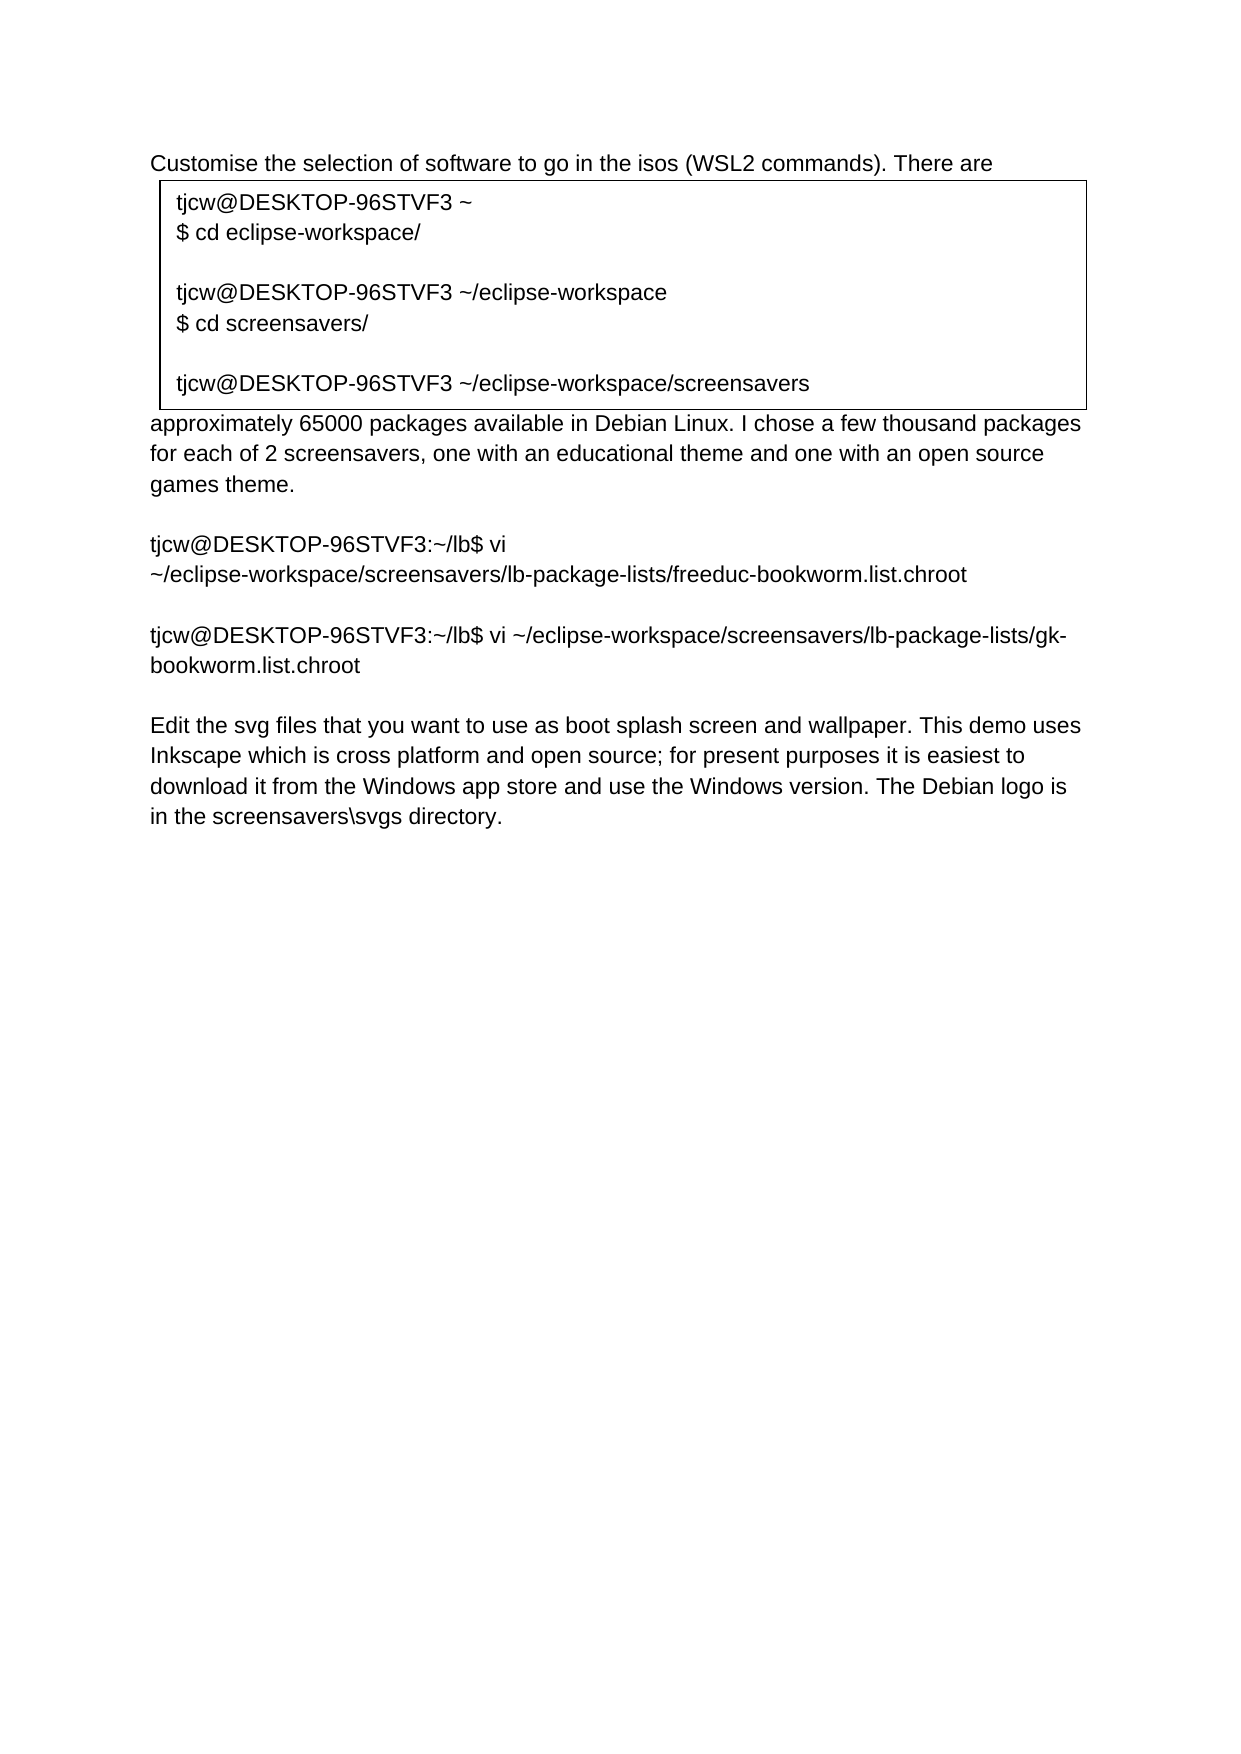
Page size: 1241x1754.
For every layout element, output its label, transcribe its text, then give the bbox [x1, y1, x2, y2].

text $ cd screensavers/ [176, 309, 1071, 336]
text tjcw@DESKTOP-96STVF3 ~/eclipse-workspace [176, 279, 1071, 306]
text Customise the selection of software to go in the isos (WSL2 commands). There are approximately 65000 packages available in Debian Linux. I chose a few thousand packages for each of 2 screensavers, one with an educational theme and one with an open source games theme. [150, 150, 1091, 497]
text Edit the svg files that you want to use as boot splash screen and wallpaper. This demo uses Inkscape which is cross platform and open source; for present purposes it is easiest to download it from the Windows app store and use the Windows version. The Debian logo is in the screensavers\svgs directory. [150, 712, 1091, 829]
text tjcw@DESKTOP-96STVF3:~/lb$ vi ~/eclipse-workspace/screensavers/lb-package-lists/freeduc-bookworm.list.chroot [150, 531, 1091, 587]
text $ cd eclipse-workspace/ [176, 219, 1071, 245]
text tjcw@DESKTOP-96STVF3 ~ [176, 189, 1071, 215]
text tjcw@DESKTOP-96STVF3:~/lb$ vi ~/eclipse-workspace/screensavers/lb-package-lists/gk-bookworm.list.chroot [150, 622, 1091, 678]
text tjcw@DESKTOP-96STVF3 ~/eclipse-workspace/screensavers [176, 370, 1071, 396]
